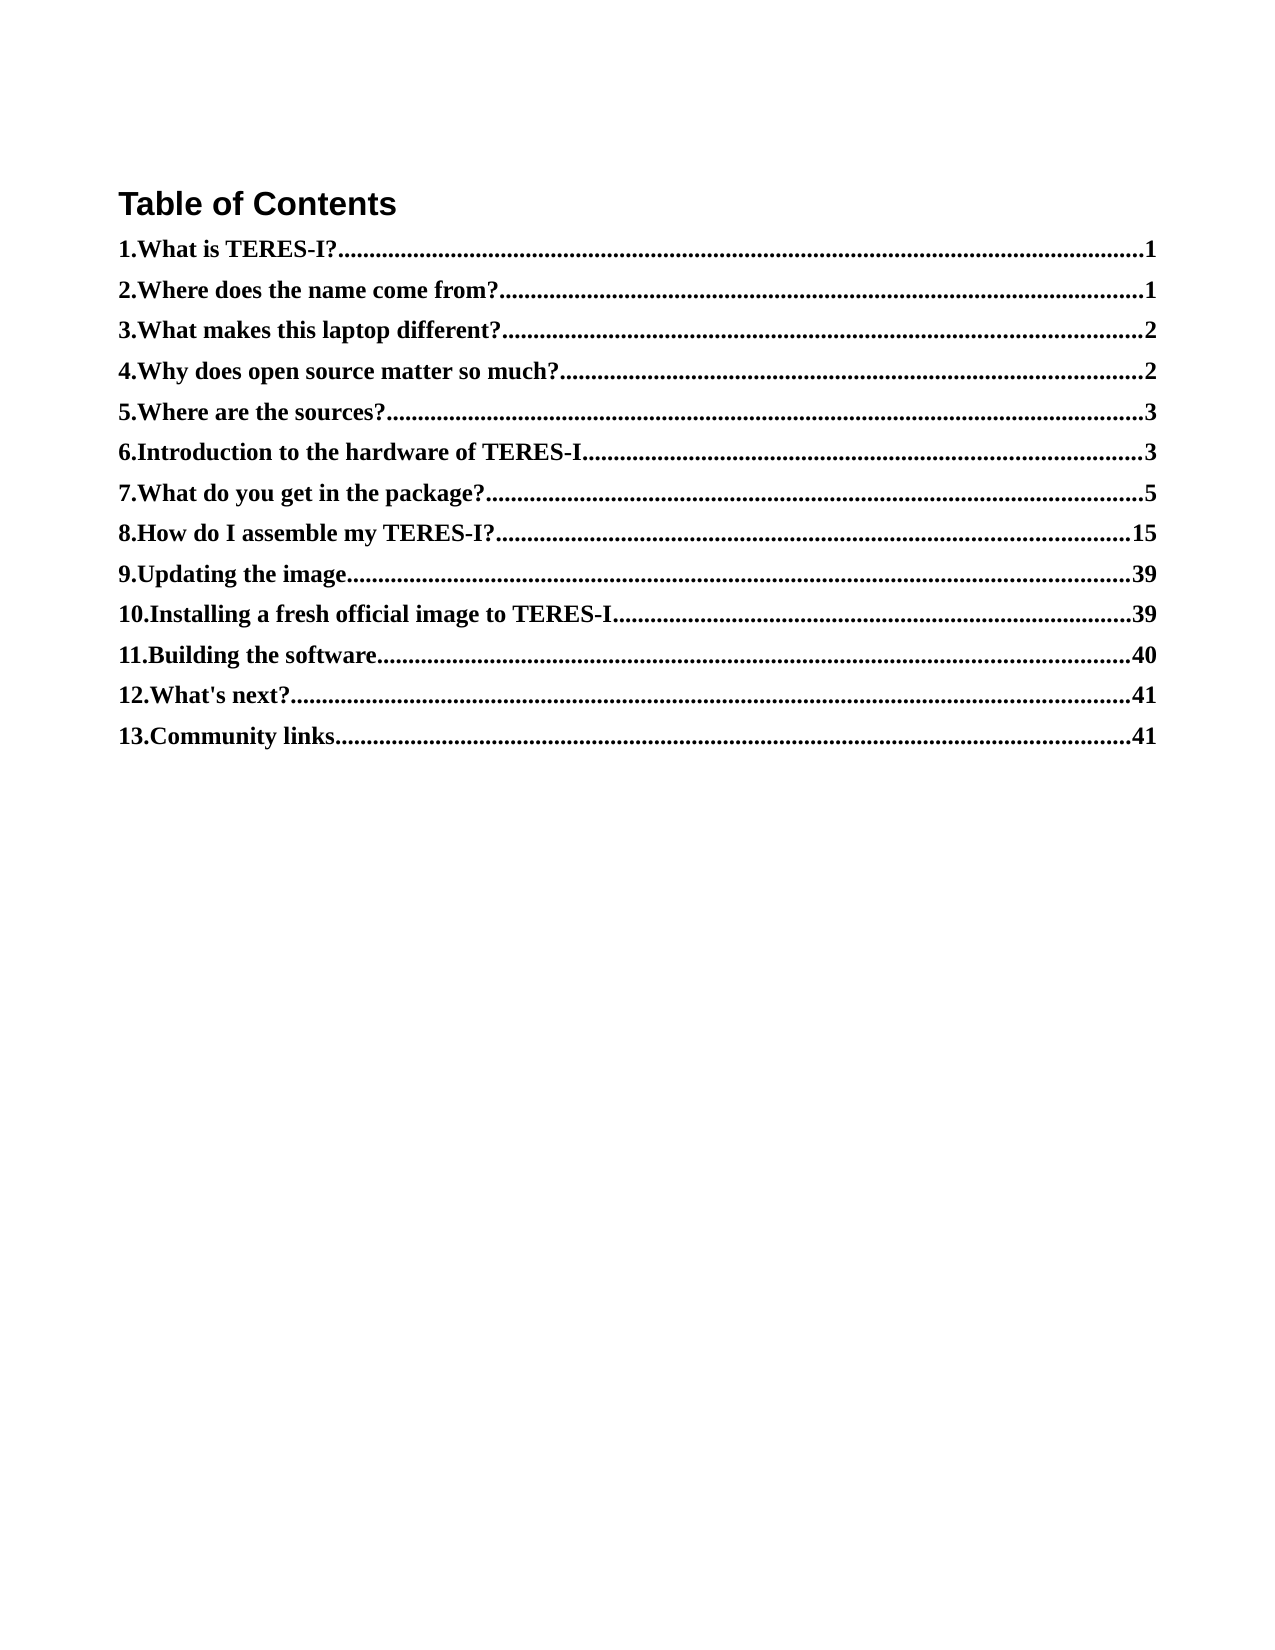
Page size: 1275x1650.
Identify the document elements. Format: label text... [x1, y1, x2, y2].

text 13.Community links 41 [118, 721, 1157, 749]
text 9.Updating the image 39 [118, 559, 1157, 587]
text 8.How do I assemble my TERES-I? 15 [118, 518, 1157, 547]
text 4.Why does open source matter so much? 2 [118, 356, 1157, 385]
text 3.What makes this laptop different? 2 [118, 316, 1157, 344]
subtitle Table of Contents [118, 184, 1157, 222]
text 2.Where does the name come from? 1 [118, 275, 1157, 304]
text 6.Introduction to the hardware of TERES-I 3 [118, 437, 1157, 466]
text 7.What do you get in the package? 5 [118, 478, 1157, 506]
text 11.Building the software 40 [118, 640, 1157, 668]
text 1.What is TERES-I? 1 [118, 234, 1157, 263]
text 10.Installing a fresh official image to TERES-I 39 [118, 599, 1157, 628]
text 5.Where are the sources? 3 [118, 397, 1157, 425]
text 12.What's next? 41 [118, 680, 1157, 709]
